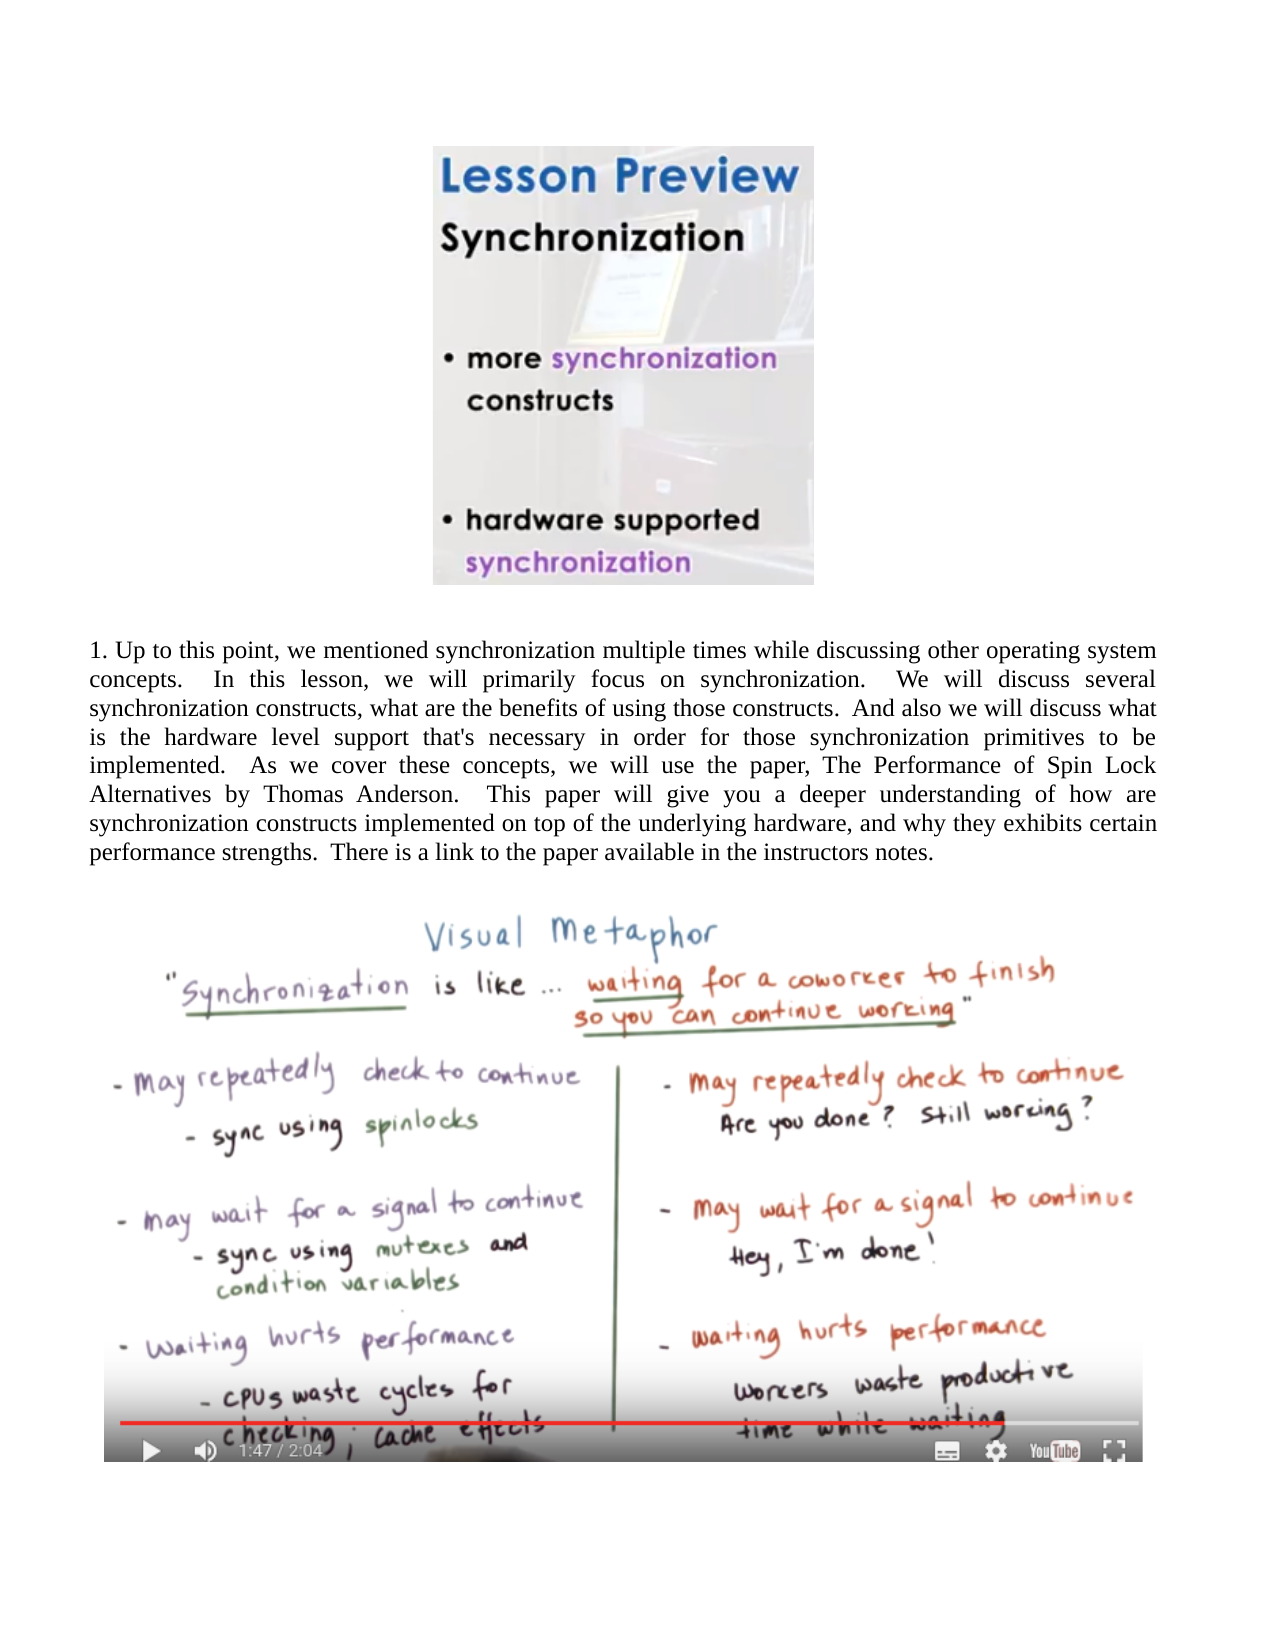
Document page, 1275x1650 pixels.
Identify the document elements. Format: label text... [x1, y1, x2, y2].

picture [432, 146, 814, 585]
text 1. Up to this point, we mentioned synchronization multiple times while discussing other operating system concepts. In this lesson, we will primarily focus on synchronization. We will discuss several synchronization constructs, what are the benefits of using those constructs. And also we will discuss what is the hardware level support that's necessary in order for those synchronization primitives to be implemented. As we cover these concepts, we will use the paper, The Performance of Spin Lock Alternatives by Thomas Anderson. This paper will give you a deeper understanding of how are synchronization constructs implemented on top of the underlying hardware, and why they exhibits certain performance strengths. There is a link to the paper available in the instructors notes. [89, 636, 1158, 866]
picture [104, 894, 1143, 1462]
